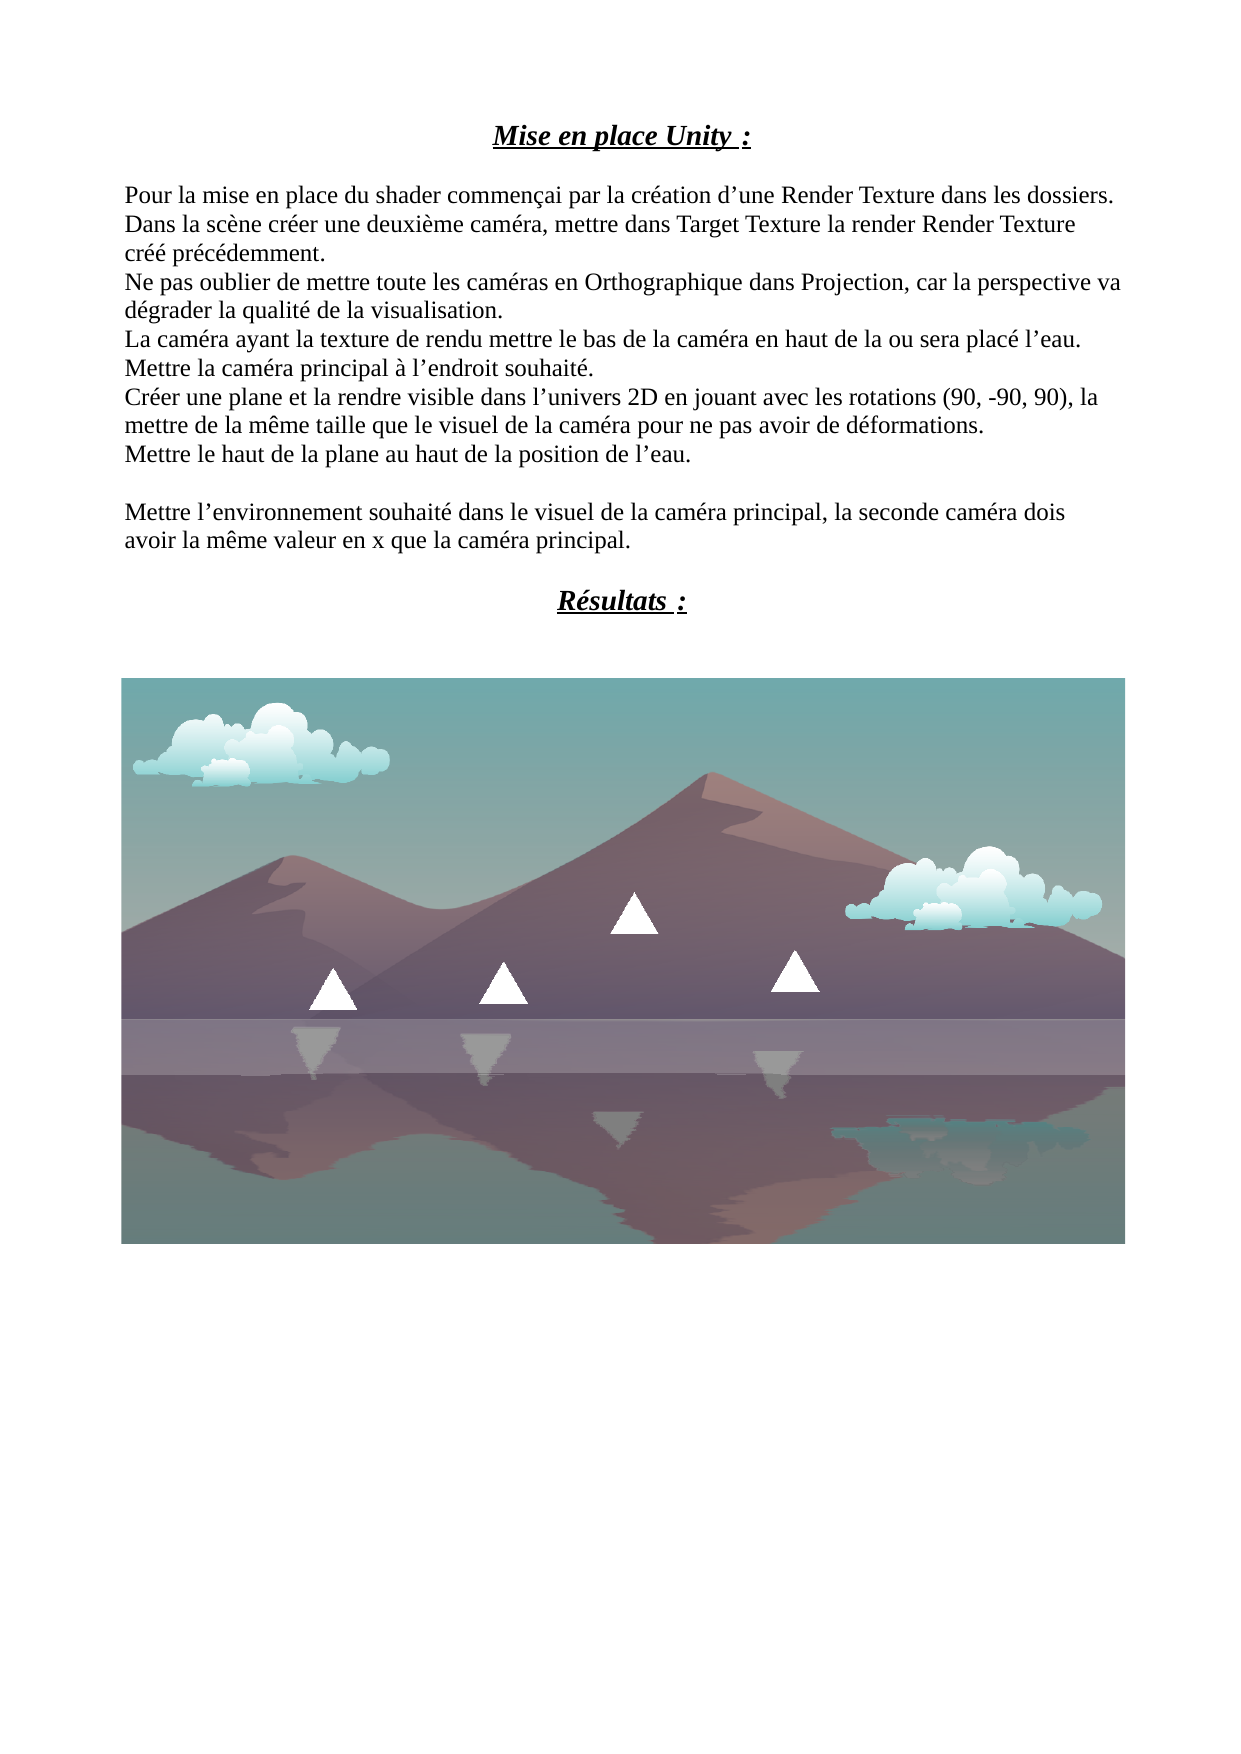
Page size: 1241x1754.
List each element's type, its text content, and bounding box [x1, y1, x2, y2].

text La caméra ayant la texture de rendu mettre le bas de la caméra en haut de la ou sera placé l’eau. [124, 324, 1122, 353]
text Mettre l’environnement souhaité dans le visuel de la caméra principal, la seconde caméra dois avoir la même valeur en x que la caméra principal. [124, 497, 1122, 554]
text Mettre le haut de la plane au haut de la position de l’eau. [124, 439, 1122, 468]
text Ne pas oublier de mettre toute les caméras en Orthographique dans Projection, car la perspective va dégrader la qualité de la visualisation. [124, 267, 1122, 324]
text Créer une plane et la rendre visible dans l’univers 2D en jouant avec les rotations (90, -90, 90), la mettre de la même taille que le visuel de la caméra pour ne pas avoir de déformations. [124, 382, 1122, 439]
text Mise en place Unity : [124, 118, 1122, 152]
text Dans la scène créer une deuxième caméra, mettre dans Target Texture la render Render Texture créé précédemment. [124, 209, 1122, 267]
text Pour la mise en place du shader commençai par la création d’une Render Texture dans les dossiers. [124, 180, 1122, 209]
picture [121, 678, 1125, 1244]
text Mettre la caméra principal à l’endroit souhaité. [124, 353, 1122, 382]
text Résultats : [124, 583, 1122, 616]
